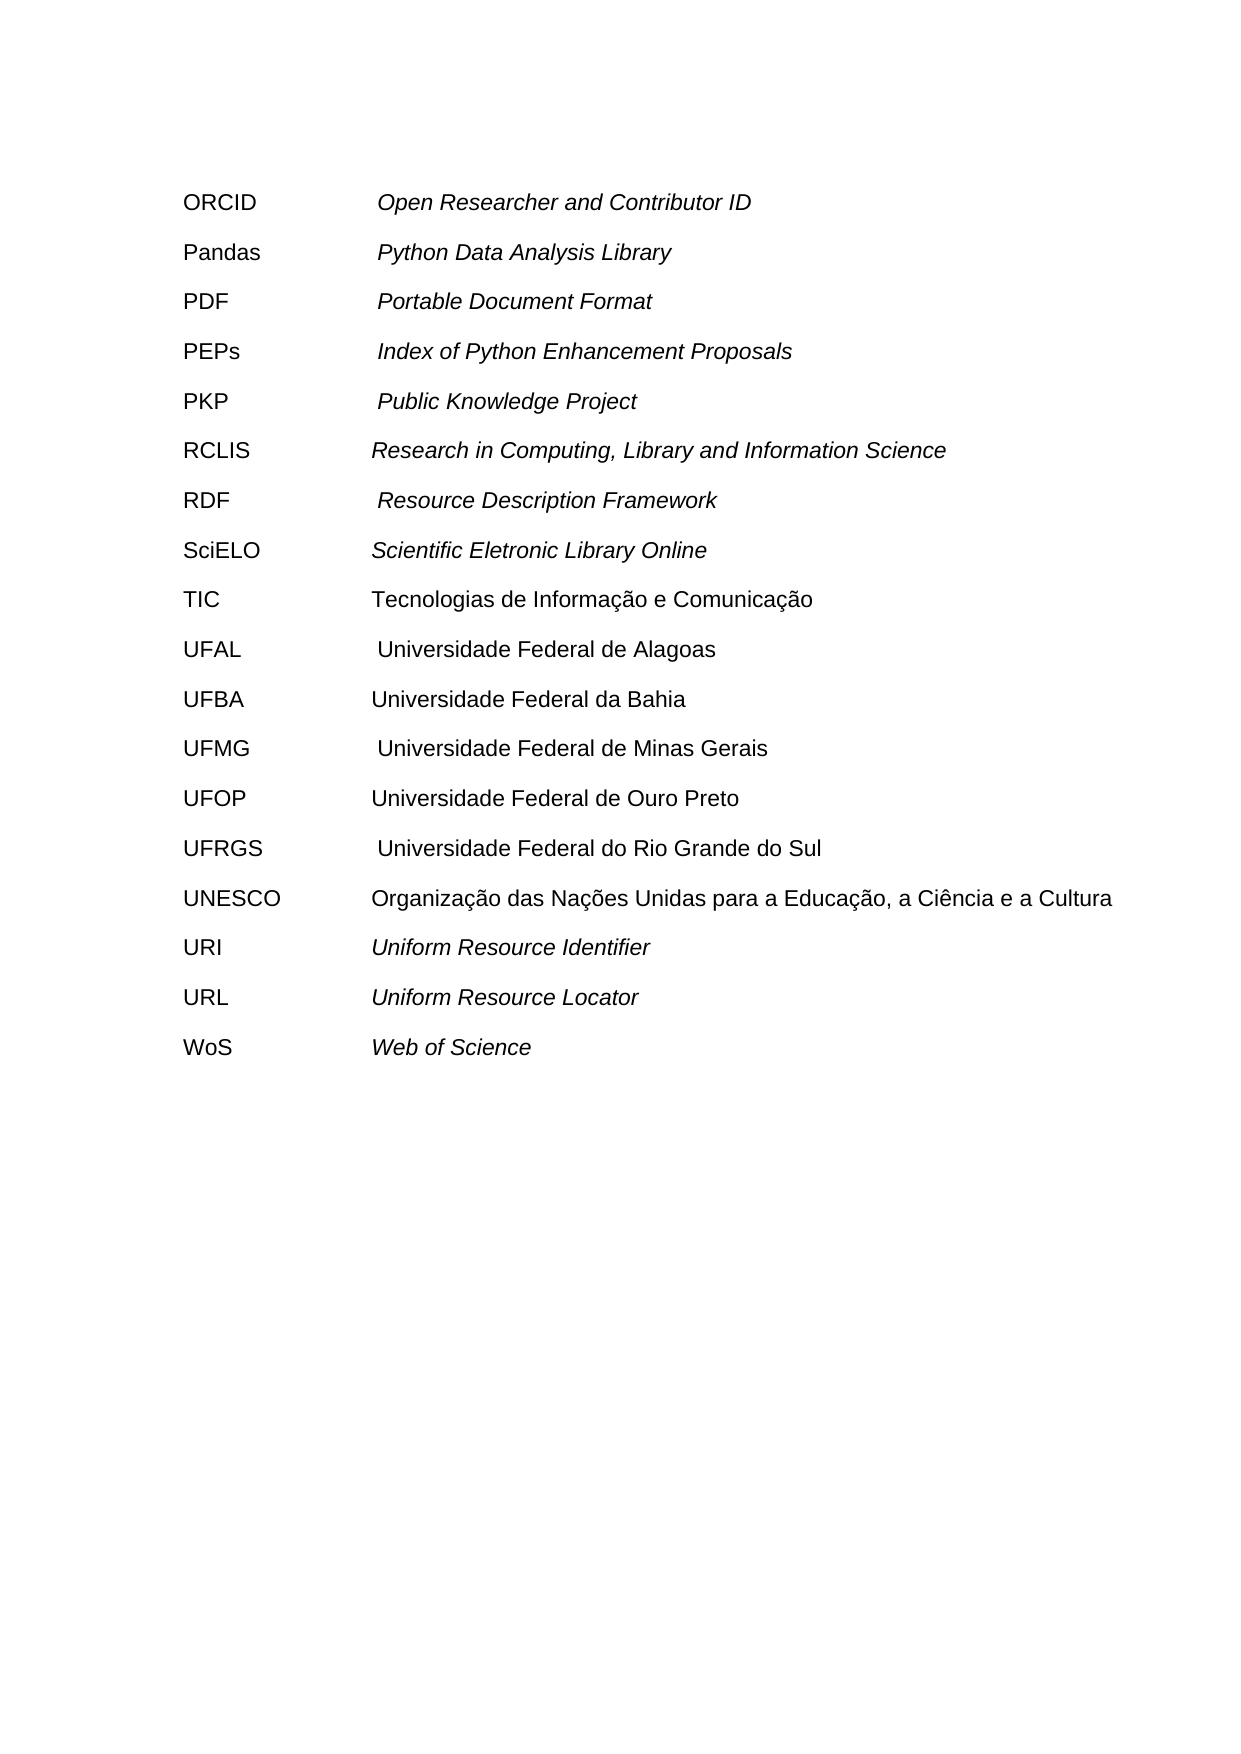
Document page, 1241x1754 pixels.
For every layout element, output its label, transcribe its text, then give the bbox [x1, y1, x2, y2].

table_cell Research in Computing, Library and Information Science [365, 426, 1122, 475]
table_cell Pandas [177, 227, 365, 277]
table_cell UFBA [177, 674, 365, 724]
table_cell Universidade Federal de Alagoas [365, 624, 1122, 674]
table_cell UFMG [177, 724, 365, 773]
table_cell Python Data Analysis Library [365, 227, 1122, 277]
table_cell UFRGS [177, 823, 365, 873]
table_cell UFAL [177, 624, 365, 674]
table_cell Uniform Resource Identifier [365, 923, 1122, 972]
table_cell Index of Python Enhancement Proposals [365, 326, 1122, 376]
table_cell Portable Document Format [365, 277, 1122, 326]
table_cell Universidade Federal da Bahia [365, 674, 1122, 724]
table_cell SciELO [177, 525, 365, 575]
table_cell WoS [177, 1022, 365, 1072]
table_cell Organização das Nações Unidas para a Educação, a Ciência e a Cultura [365, 873, 1122, 922]
table_cell Uniform Resource Locator [365, 972, 1122, 1022]
table_cell Universidade Federal do Rio Grande do Sul [365, 823, 1122, 873]
table_cell PEPs [177, 326, 365, 376]
table_cell UFOP [177, 774, 365, 823]
table_cell PKP [177, 376, 365, 426]
table_cell RDF [177, 475, 365, 525]
table_cell Universidade Federal de Minas Gerais [365, 724, 1122, 773]
table_cell Scientific Eletronic Library Online [365, 525, 1122, 575]
table_cell TIC [177, 575, 365, 624]
table_cell Resource Description Framework [365, 475, 1122, 525]
table_cell Tecnologias de Informação e Comunicação [365, 575, 1122, 624]
table_cell PDF [177, 277, 365, 326]
table_cell URL [177, 972, 365, 1022]
table_cell ORCID [177, 177, 365, 227]
table_cell Public Knowledge Project [365, 376, 1122, 426]
table_cell RCLIS [177, 426, 365, 475]
table_cell Web of Science [365, 1022, 1122, 1072]
table_cell UNESCO [177, 873, 365, 922]
table_cell URI [177, 923, 365, 972]
table_cell Open Researcher and Contributor ID [365, 177, 1122, 227]
table_cell Universidade Federal de Ouro Preto [365, 774, 1122, 823]
